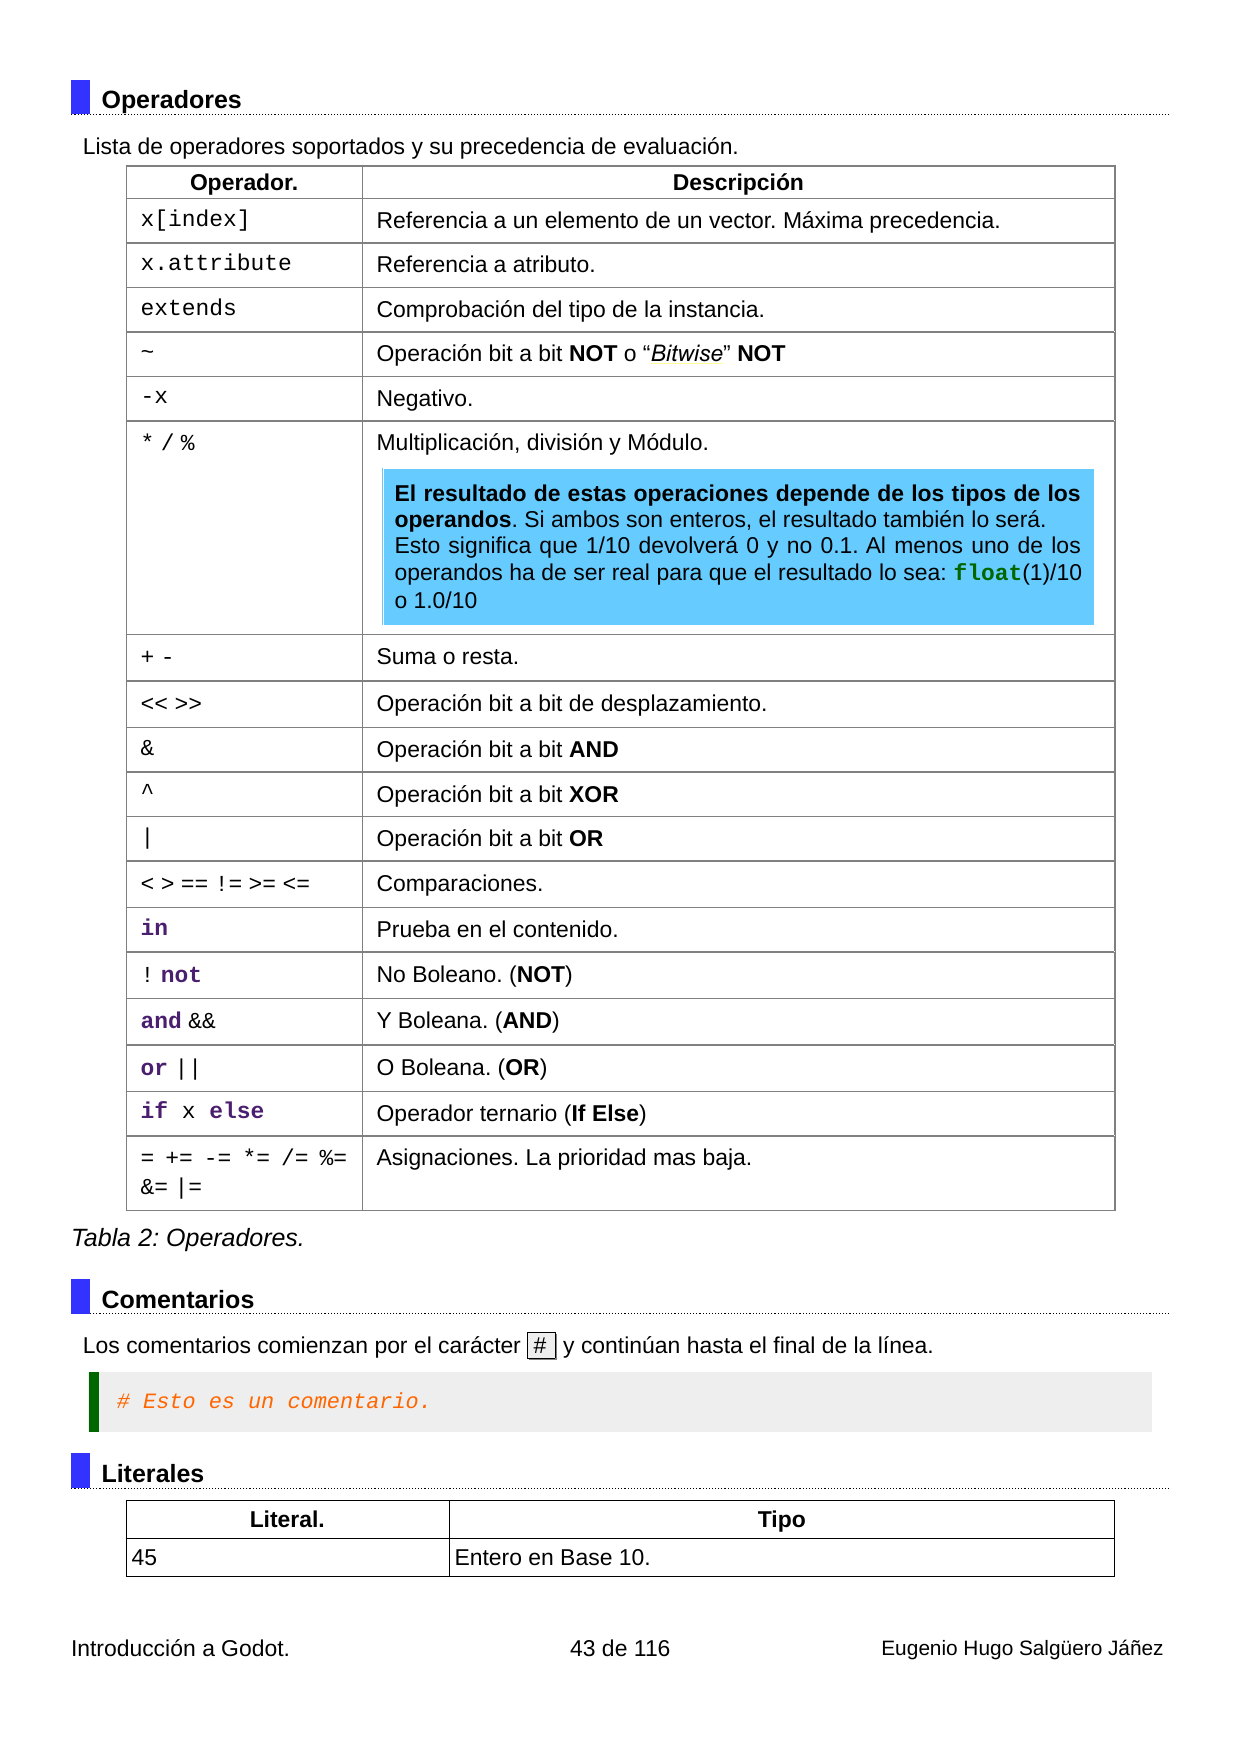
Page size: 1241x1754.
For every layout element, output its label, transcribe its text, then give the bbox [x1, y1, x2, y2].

table_cell Referencia a atributo. [363, 244, 1114, 287]
table_cell or || [127, 1046, 362, 1091]
table_cell x[index] [127, 199, 362, 242]
table_cell Operación bit a bit OR [363, 817, 1114, 860]
table_cell Operación bit a bit NOT o “Bitwise” NOT [363, 333, 1114, 376]
table_cell Prueba en el contenido. [363, 908, 1114, 951]
table_cell Multiplicación, división y Módulo. El resultado de estas operaciones depende de los tipos de los operandos. Si ambos son enteros, el resultado también lo será. Esto significa que 1/10 devolverá 0 y no 0.1. Al menos uno de los operandos ha de ser real para que el resultado lo sea: float(1)/10 o 1.0/10 [363, 422, 1114, 634]
table_cell -x [127, 377, 362, 420]
table_cell Comparaciones. [363, 862, 1114, 907]
table_cell Operación bit a bit AND [363, 728, 1114, 771]
table_cell Y Boleana. (AND) [363, 999, 1114, 1044]
table_cell ! not [127, 953, 362, 998]
text Los comentarios comienzan por el carácter # y continúan hasta el final de la línea. [83, 1332, 529, 1360]
table_header Descripción [363, 167, 1114, 198]
table_cell Operación bit a bit XOR [363, 773, 1114, 816]
table_cell ^ [127, 773, 362, 816]
text Los comentarios comienzan por el carácter # y continúan hasta el final de la línea. [556, 1332, 1158, 1360]
table_cell = += -= *= /= %= &= |= [127, 1137, 362, 1210]
table_cell Negativo. [363, 377, 1114, 420]
table_cell in [127, 908, 362, 951]
table_cell Asignaciones. La prioridad mas baja. [363, 1137, 1114, 1210]
table_cell No Boleano. (NOT) [363, 953, 1114, 998]
table_cell Operador ternario (If Else) [363, 1092, 1114, 1135]
table_cell + - [127, 635, 362, 680]
subtitle Literales [90, 1453, 1169, 1488]
table_cell Operación bit a bit de desplazamiento. [363, 682, 1114, 727]
table_cell | [127, 817, 362, 860]
table_cell ~ [127, 333, 362, 376]
text Tabla 2: Operadores. [71, 1223, 1169, 1252]
table_cell * / % [127, 422, 362, 634]
text # Esto es un comentario. [99, 1372, 1152, 1432]
table_header Literal. [127, 1501, 449, 1538]
table_cell x.attribute [127, 244, 362, 287]
table_cell << >> [127, 682, 362, 727]
table_cell Comprobación del tipo de la instancia. [363, 288, 1114, 331]
table_cell and && [127, 999, 362, 1044]
table_cell extends [127, 288, 362, 331]
table_cell < > == != >= <= [127, 862, 362, 907]
table_cell O Boleana. (OR) [363, 1046, 1114, 1091]
table_cell if x else [127, 1092, 362, 1135]
table_header Tipo [450, 1501, 1114, 1538]
table_cell Entero en Base 10. [450, 1539, 1114, 1576]
subtitle Comentarios [90, 1279, 1169, 1313]
table_header Operador. [127, 167, 362, 198]
subtitle Operadores [71, 79, 1169, 114]
table_cell & [127, 728, 362, 771]
table_cell 45 [127, 1539, 449, 1576]
text Lista de operadores soportados y su precedencia de evaluación. [83, 133, 1158, 159]
table_cell Referencia a un elemento de un vector. Máxima precedencia. [363, 199, 1114, 242]
table_cell Suma o resta. [363, 635, 1114, 680]
